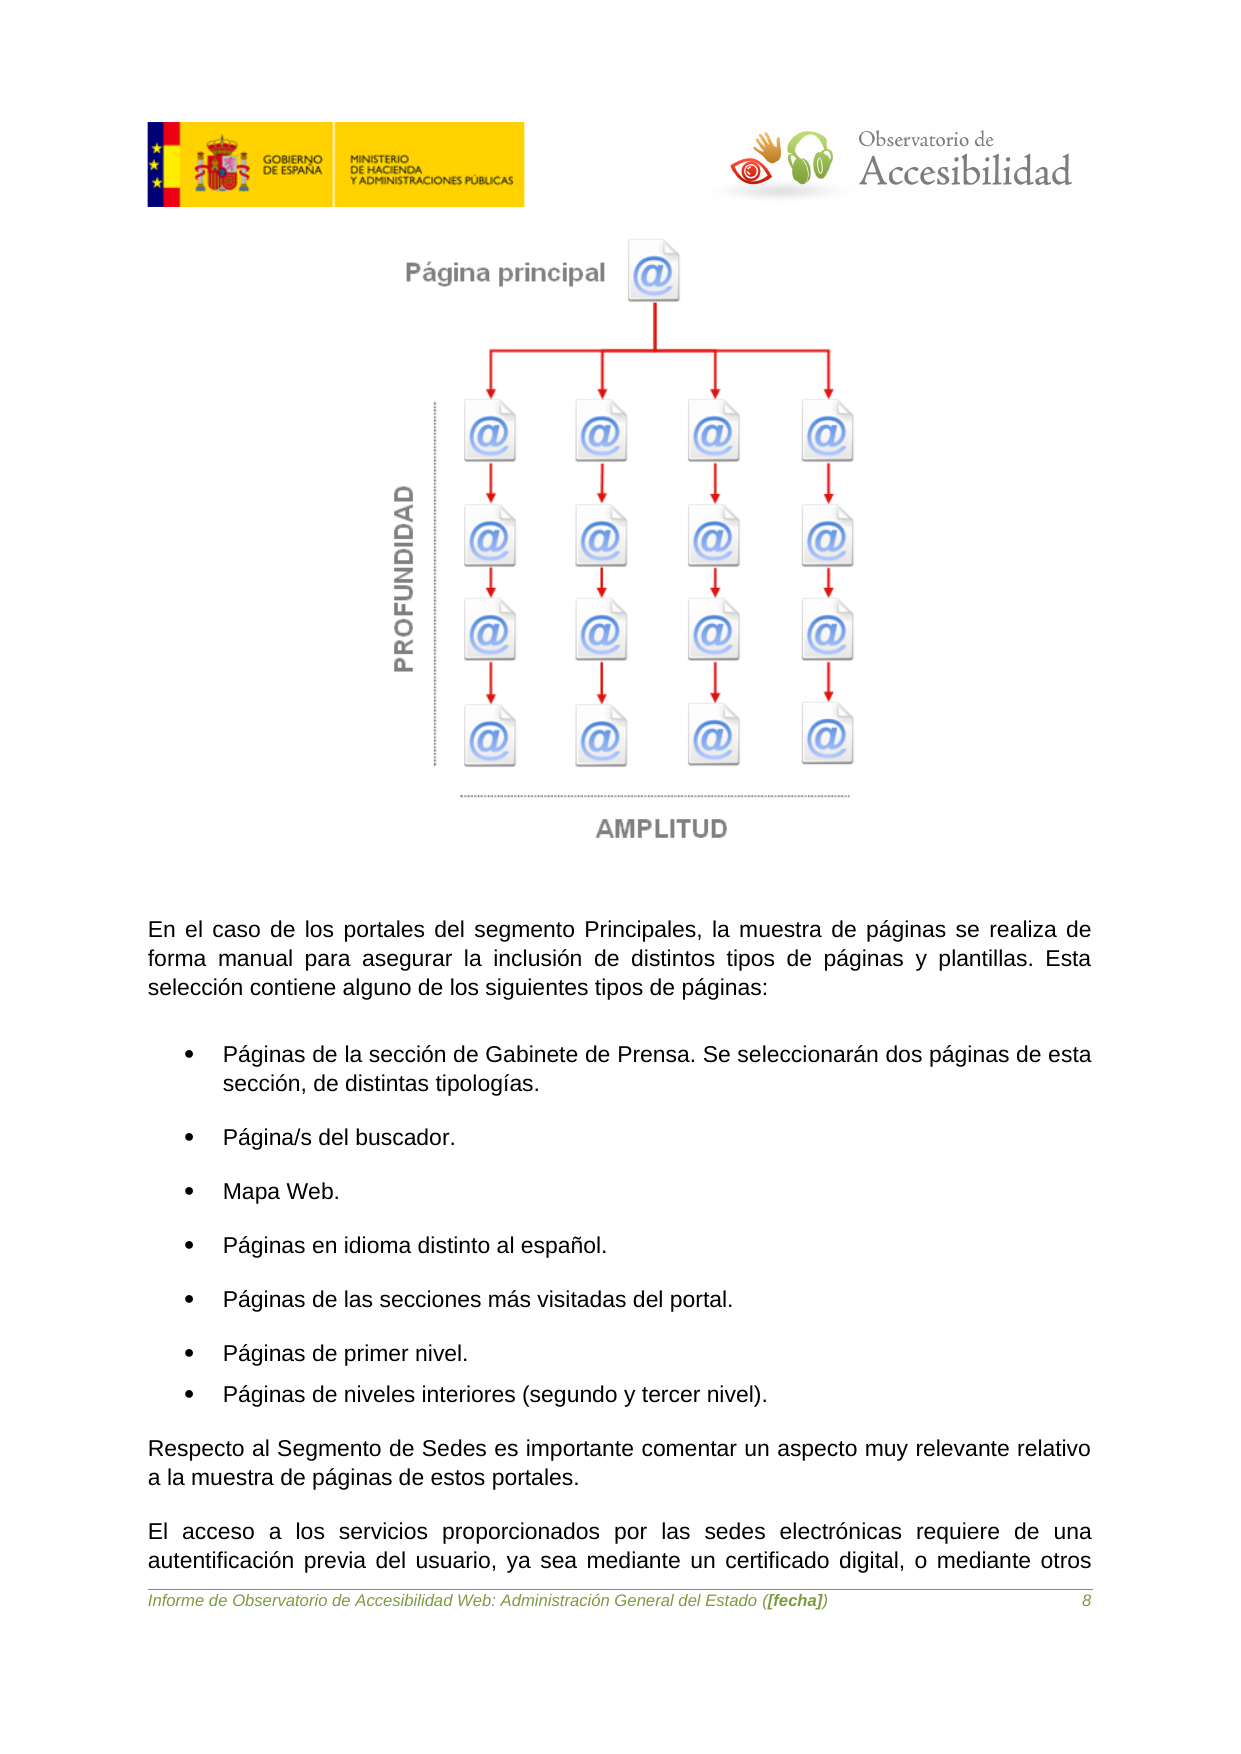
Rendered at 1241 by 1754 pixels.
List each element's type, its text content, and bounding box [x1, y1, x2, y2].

list Páginas de niveles interiores (segundo y tercer nivel). [185, 1381, 1092, 1407]
list Páginas de las secciones más visitadas del portal. [185, 1286, 1092, 1312]
text En el caso de los portales del segmento Principales, la muestra de páginas se realiza de forma manual para asegurar la inclusión de distintos tipos de páginas y plantillas. Esta selección contiene alguno de los siguientes tipos de páginas: [148, 916, 1092, 1001]
list Página/s del buscador. [185, 1124, 1092, 1150]
picture [358, 219, 882, 863]
list Páginas en idioma distinto al español. [185, 1232, 1092, 1258]
list Páginas de la sección de Gabinete de Prensa. Se seleccionarán dos páginas de esta sección, de distintas tipologías. [185, 1041, 1092, 1096]
list Páginas de primer nivel. [185, 1339, 1092, 1366]
text El acceso a los servicios proporcionados por las sedes electrónicas requiere de una autentificación previa del usuario, ya sea mediante un certificado digital, o mediante otros [148, 1518, 1092, 1573]
text Respecto al Segmento de Sedes es importante comentar un aspecto muy relevante relativo a la muestra de páginas de estos portales. [148, 1435, 1092, 1490]
list Mapa Web. [185, 1178, 1092, 1204]
picture [710, 122, 1086, 205]
picture [147, 122, 525, 207]
